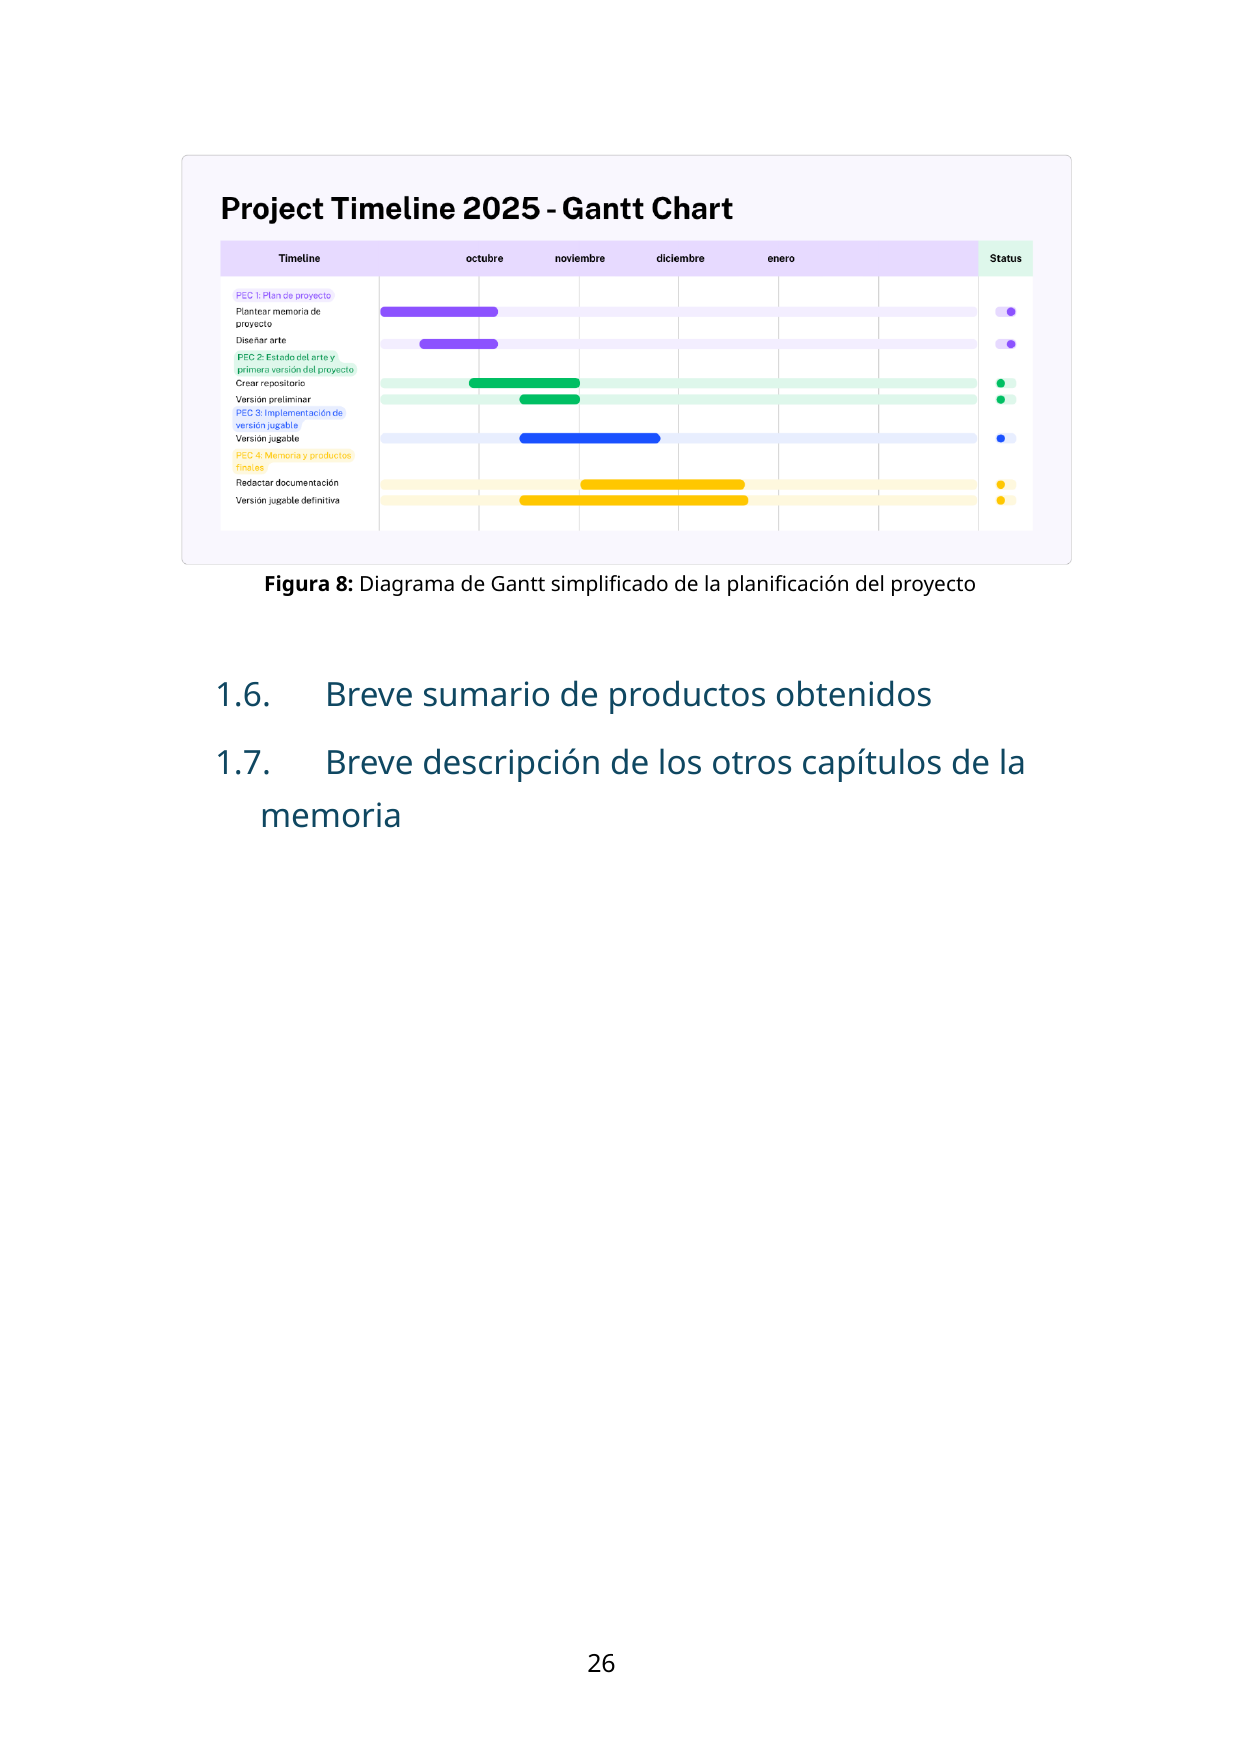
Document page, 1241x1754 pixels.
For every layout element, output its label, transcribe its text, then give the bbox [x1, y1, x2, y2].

picture [177, 147, 1076, 570]
subtitle Breve descripción de los otros capítulos de la memoria [215, 739, 1063, 837]
subtitle Breve sumario de productos obtenidos [215, 670, 1063, 716]
text Figura 8: Diagrama de Gantt simplificado de la planificación del proyecto [177, 570, 1063, 598]
